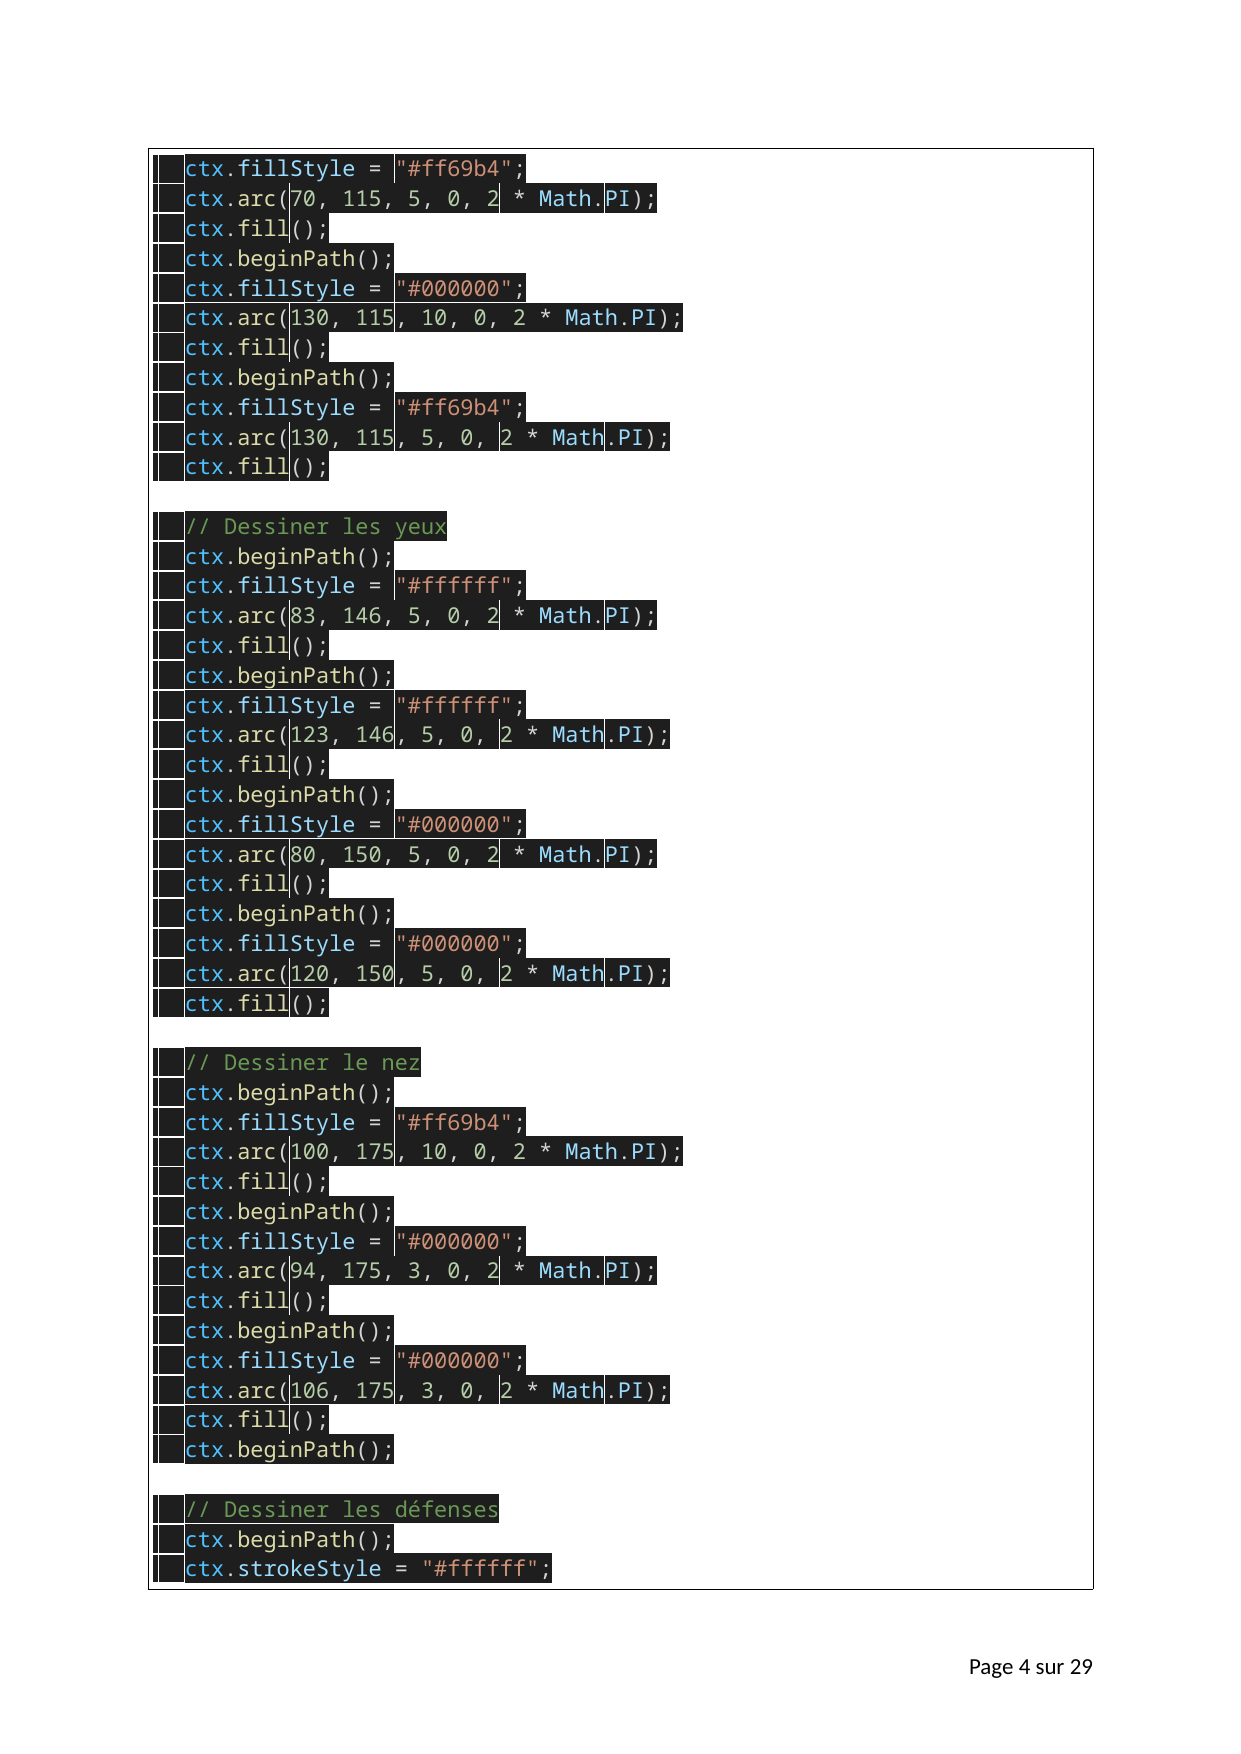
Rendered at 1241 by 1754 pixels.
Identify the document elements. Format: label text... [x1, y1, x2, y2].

table_header ctx.fillStyle = "#ff69b4"; ctx.arc(70, 115, 5, 0, 2 * Math.PI); ctx.fill(); ctx.beginPath(); ctx.fillStyle = "#000000"; ctx.arc(130, 115, 10, 0, 2 * Math.PI); ctx.fill(); ctx.beginPath(); ctx.fillStyle = "#ff69b4"; ctx.arc(130, 115, 5, 0, 2 * Math.PI); ctx.fill(); // Dessiner les yeux ctx.beginPath(); ctx.fillStyle = "#ffffff"; ctx.arc(83, 146, 5, 0, 2 * Math.PI); ctx.fill(); ctx.beginPath(); ctx.fillStyle = "#ffffff"; ctx.arc(123, 146, 5, 0, 2 * Math.PI); ctx.fill(); ctx.beginPath(); ctx.fillStyle = "#000000"; ctx.arc(80, 150, 5, 0, 2 * Math.PI); ctx.fill(); ctx.beginPath(); ctx.fillStyle = "#000000"; ctx.arc(120, 150, 5, 0, 2 * Math.PI); ctx.fill(); // Dessiner le nez ctx.beginPath(); ctx.fillStyle = "#ff69b4"; ctx.arc(100, 175, 10, 0, 2 * Math.PI); ctx.fill(); ctx.beginPath(); ctx.fillStyle = "#000000"; ctx.arc(94, 175, 3, 0, 2 * Math.PI); ctx.fill(); ctx.beginPath(); ctx.fillStyle = "#000000"; ctx.arc(106, 175, 3, 0, 2 * Math.PI); ctx.fill(); ctx.beginPath(); // Dessiner les défenses ctx.beginPath(); ctx.strokeStyle = "#ffffff"; [149, 149, 1093, 1589]
